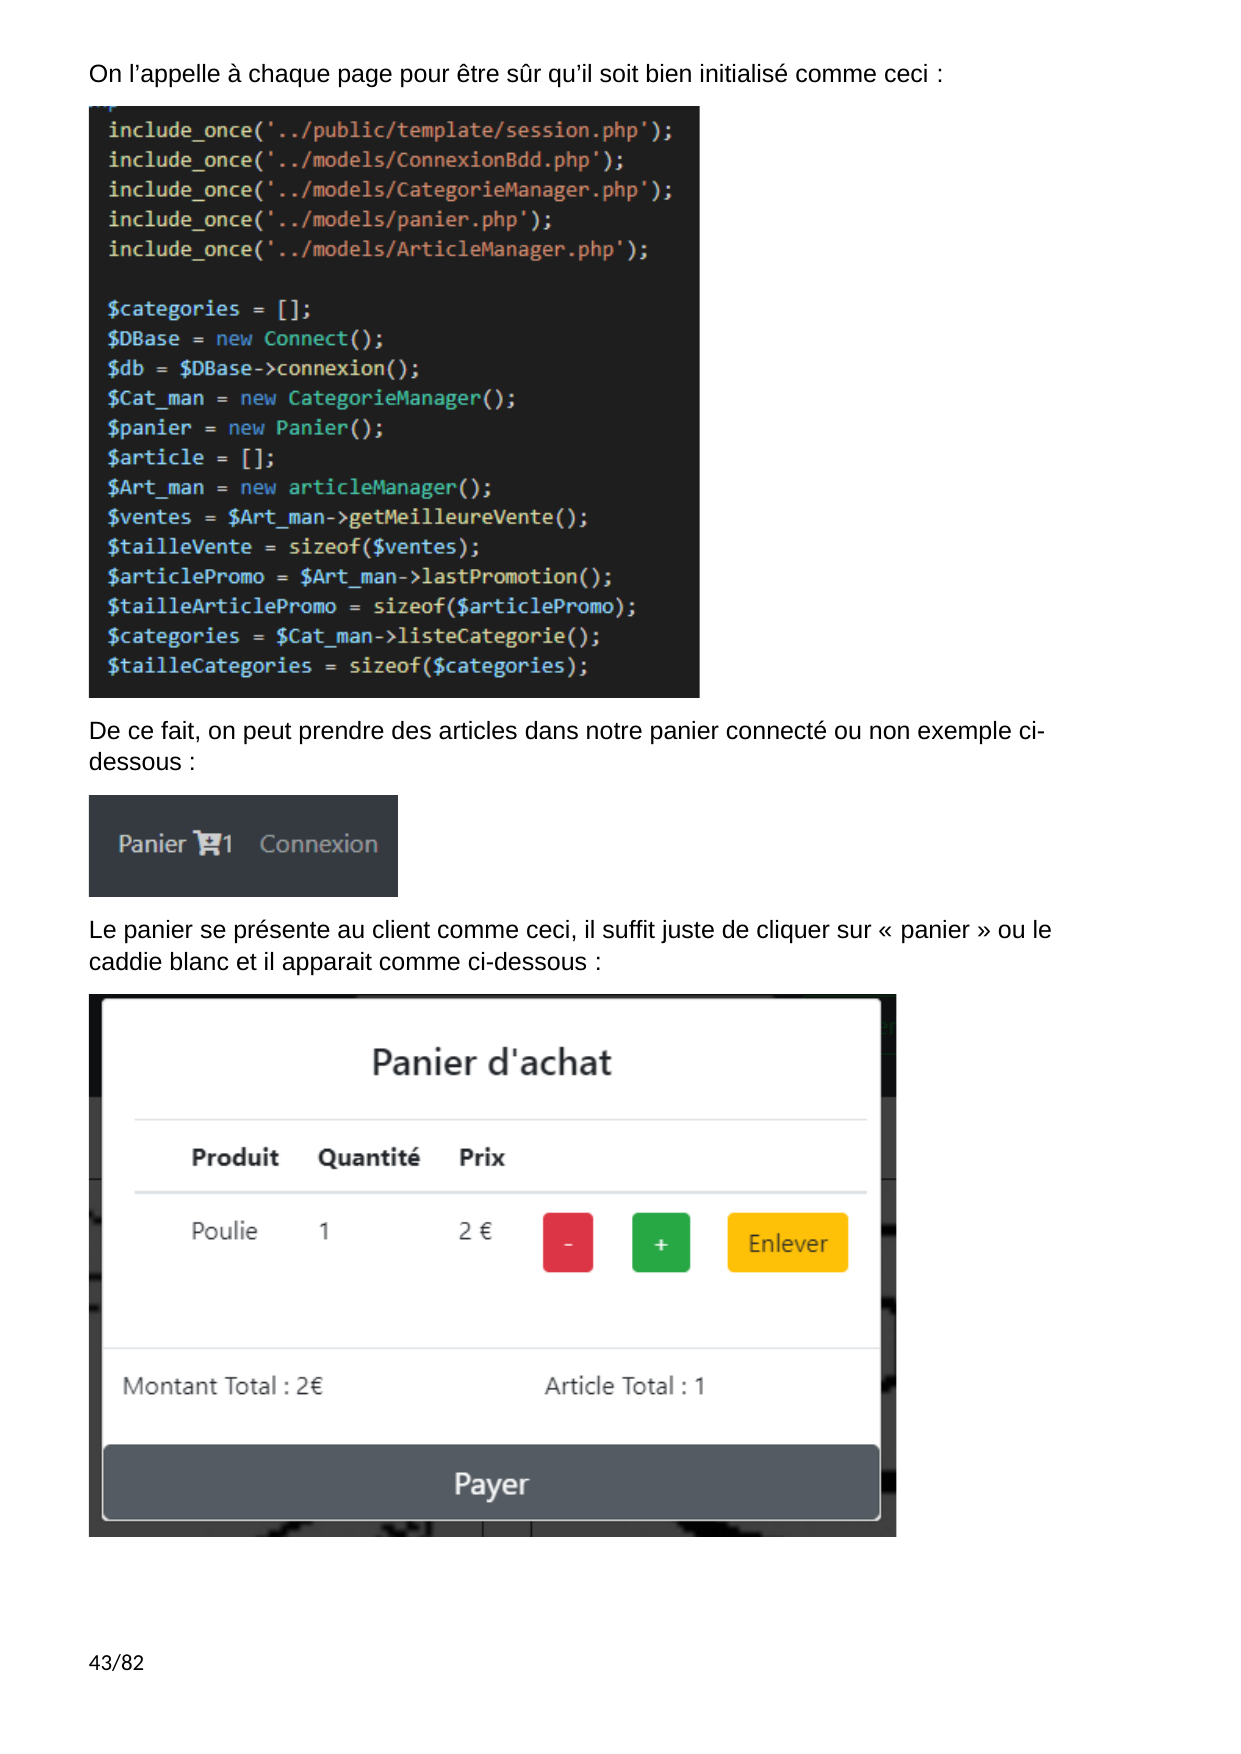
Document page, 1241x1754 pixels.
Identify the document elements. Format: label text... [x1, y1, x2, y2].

picture [88, 795, 398, 897]
picture [88, 106, 700, 698]
text On l’appelle à chaque page pour être sûr qu’il soit bien initialisé comme ceci : [89, 59, 1092, 88]
text Le panier se présente au client comme ceci, il suffit juste de cliquer sur « panier » ou le caddie blanc et il apparait comme ci-dessous : [89, 915, 1092, 975]
text De ce fait, on peut prendre des articles dans notre panier connecté ou non exemple ci-dessous : [89, 716, 1092, 776]
picture [88, 994, 897, 1537]
